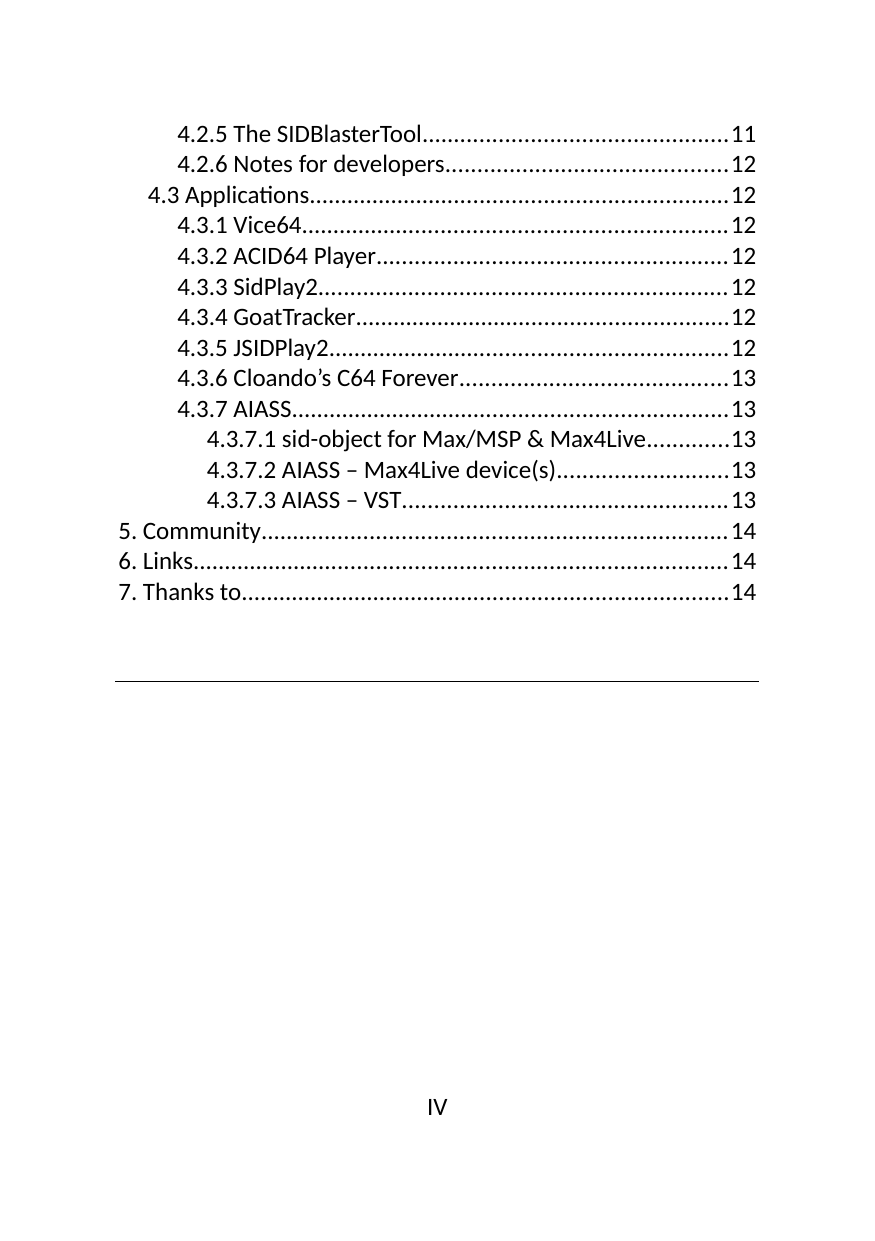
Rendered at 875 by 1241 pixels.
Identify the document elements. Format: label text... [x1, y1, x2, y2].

text 4.3.6 Cloando’s C64 Forever 13 [177, 362, 756, 393]
text 4.3.3 SidPlay2 12 [177, 271, 756, 301]
text 4.3.7 AIASS 13 [177, 393, 756, 423]
text 4.3.7.3 AIASS – VST 13 [207, 484, 756, 515]
text 4.2.5 The SIDBlasterTool 11 [177, 118, 756, 149]
text 4.3 Applications 12 [148, 179, 756, 210]
text 5. Community 14 [118, 515, 756, 545]
text 4.3.1 Vice64 12 [177, 210, 756, 240]
text 4.3.5 JSIDPlay2 12 [177, 332, 756, 362]
text 4.3.2 ACID64 Player 12 [177, 240, 756, 271]
text 4.3.7.1 sid-object for Max/MSP & Max4Live 13 [207, 423, 756, 454]
text 6. Links 14 [118, 545, 756, 576]
text 4.3.7.2 AIASS – Max4Live device(s) 13 [207, 454, 756, 484]
text 4.3.4 GoatTracker 12 [177, 301, 756, 332]
text 7. Thanks to 14 [118, 576, 756, 606]
text 4.2.6 Notes for developers 12 [177, 149, 756, 179]
